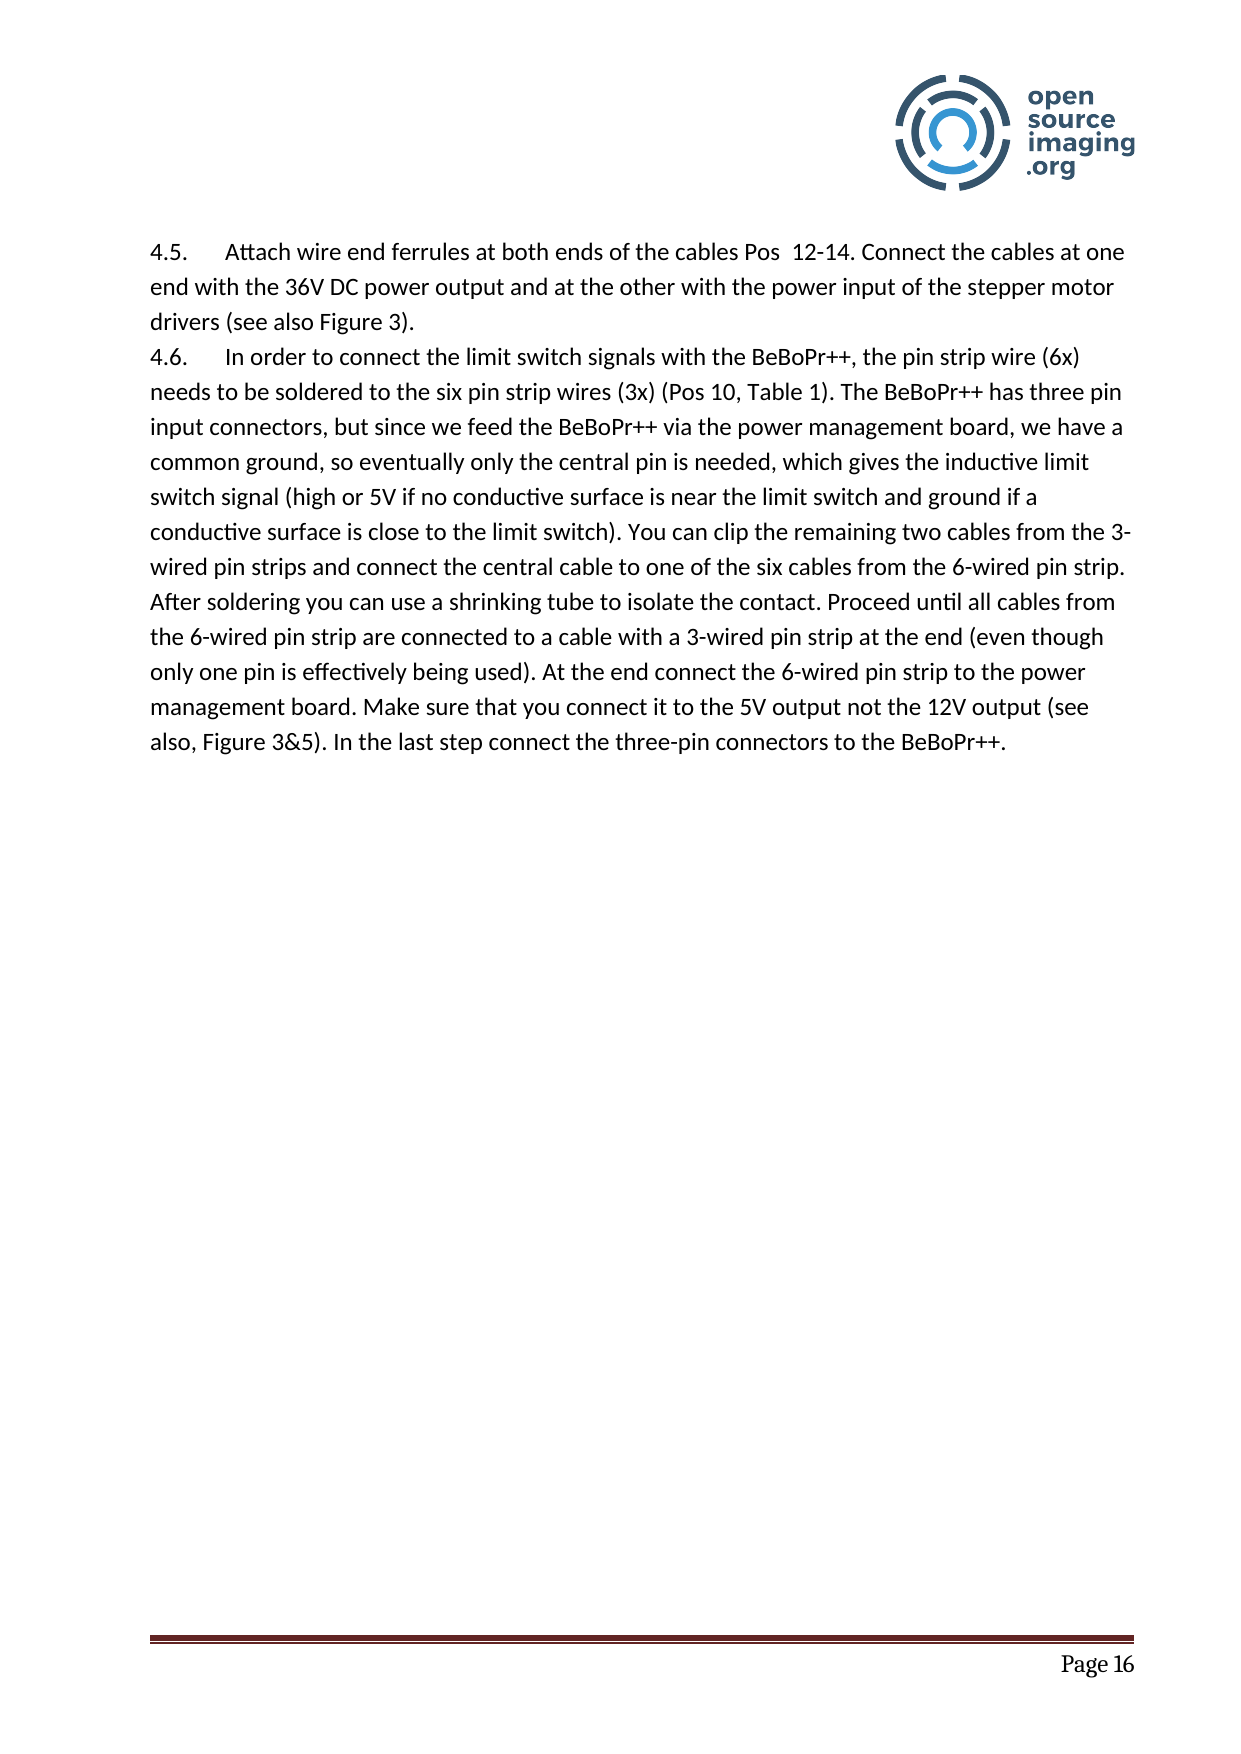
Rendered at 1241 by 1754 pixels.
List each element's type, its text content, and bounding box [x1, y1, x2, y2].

list In order to connect the limit switch signals with the BeBoPr++, the pin strip wire (6x) needs to be soldered to the six pin strip wires (3x) (Pos 10, Table 1). The BeBoPr++ has three pin input connectors, but since we feed the BeBoPr++ via the power management board, we have a common ground, so eventually only the central pin is needed, which gives the inductive limit switch signal (high or 5V if no conductive surface is near the limit switch and ground if a conductive surface is close to the limit switch). You can clip the remaining two cables from the 3-wired pin strips and connect the central cable to one of the six cables from the 6-wired pin strip. After soldering you can use a shrinking tube to isolate the contact. Proceed until all cables from the 6-wired pin strip are connected to a cable with a 3-wired pin strip at the end (even though only one pin is effectively being used). At the end connect the 6-wired pin strip to the power management board. Make sure that you connect it to the 5V output not the 12V output (see also, Figure 3&5). In the last step connect the three-pin connectors to the BeBoPr++. [150, 341, 1134, 757]
picture [895, 75, 1135, 191]
list Attach wire end ferrules at both ends of the cables Pos 12-14. Connect the cables at one end with the 36V DC power output and at the other with the power input of the stepper motor drivers (see also Figure 3). [150, 236, 1134, 337]
